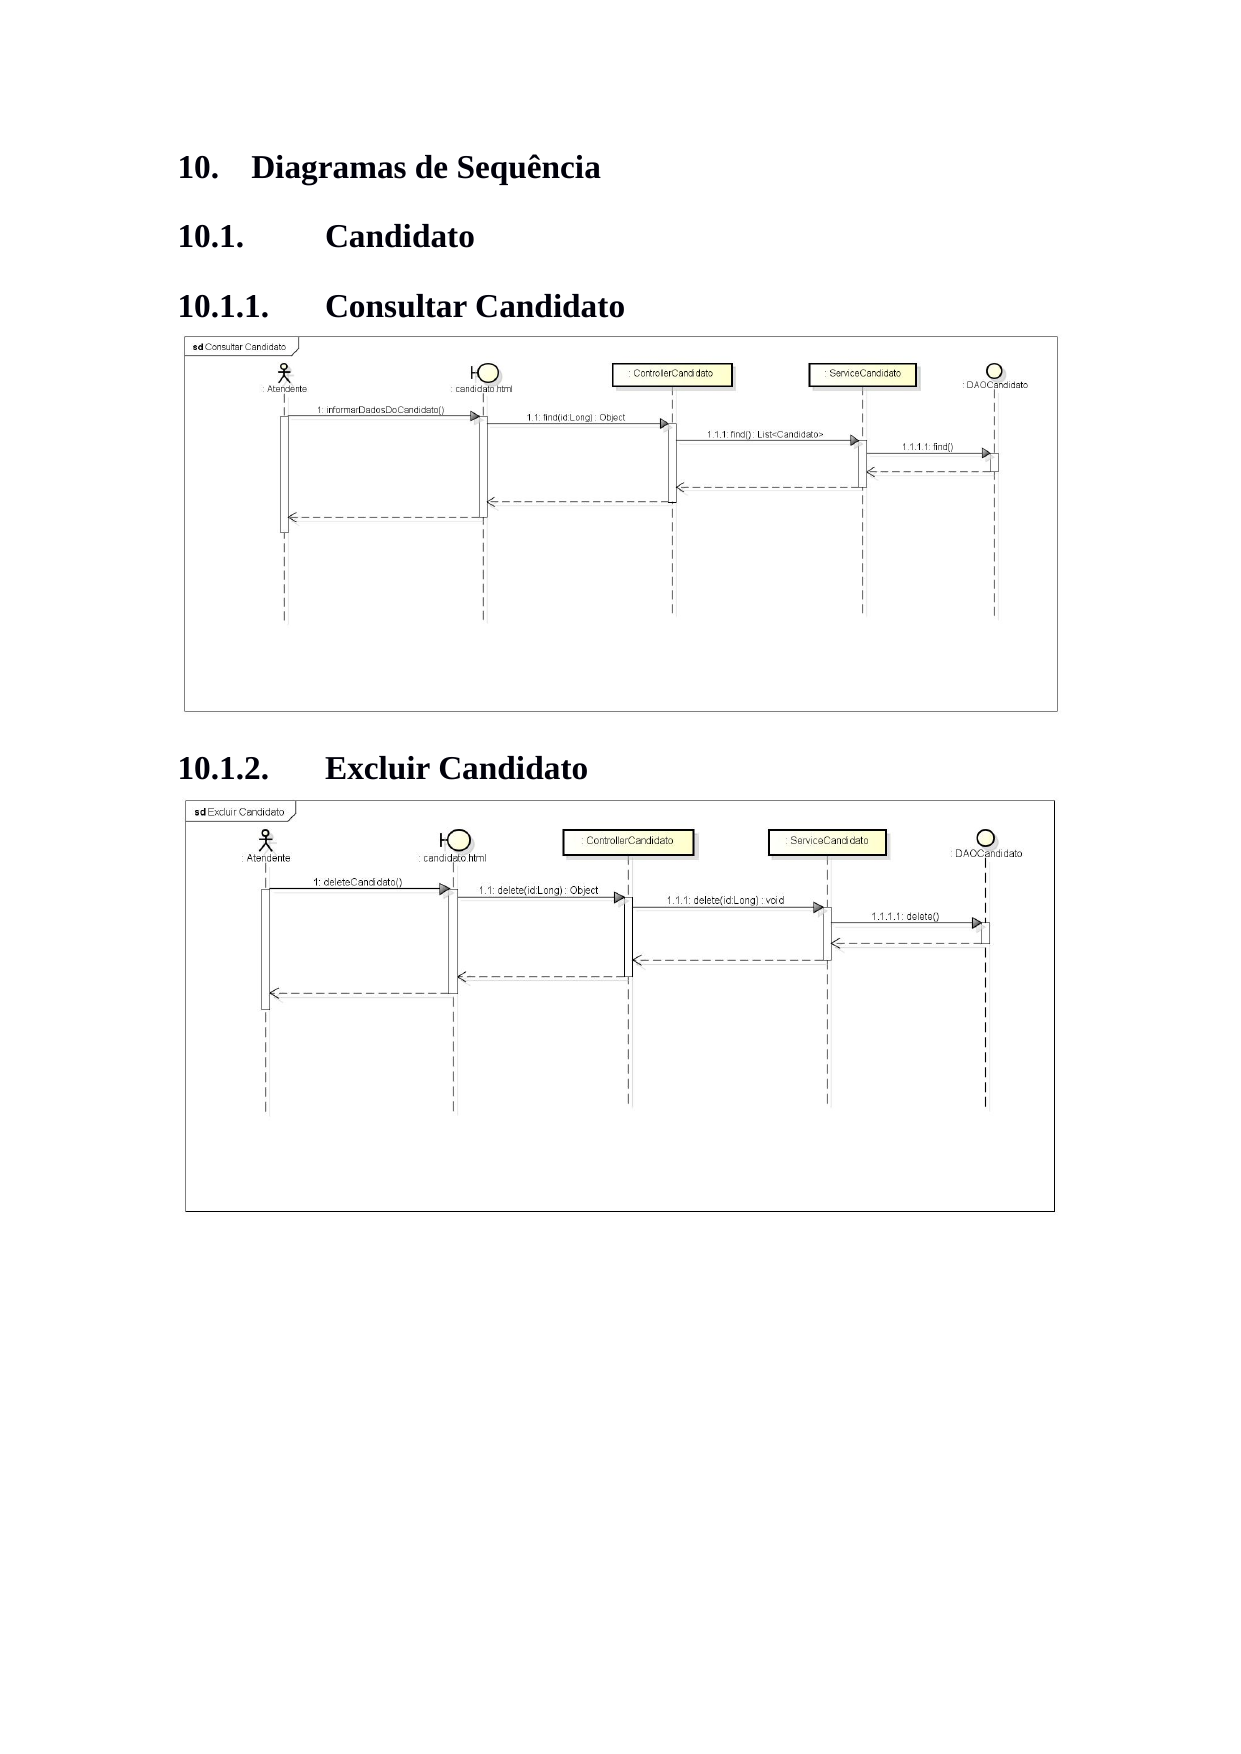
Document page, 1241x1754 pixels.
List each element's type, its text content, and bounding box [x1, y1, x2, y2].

picture [177, 330, 1063, 718]
text 10. Diagramas de Sequência [177, 148, 1063, 186]
picture [177, 792, 1062, 1219]
text 10.1.1. Consultar Candidato [177, 286, 1063, 330]
text 10.1.2. Excluir Candidato [177, 748, 1063, 1218]
text 10.1. Candidato [177, 217, 1063, 255]
